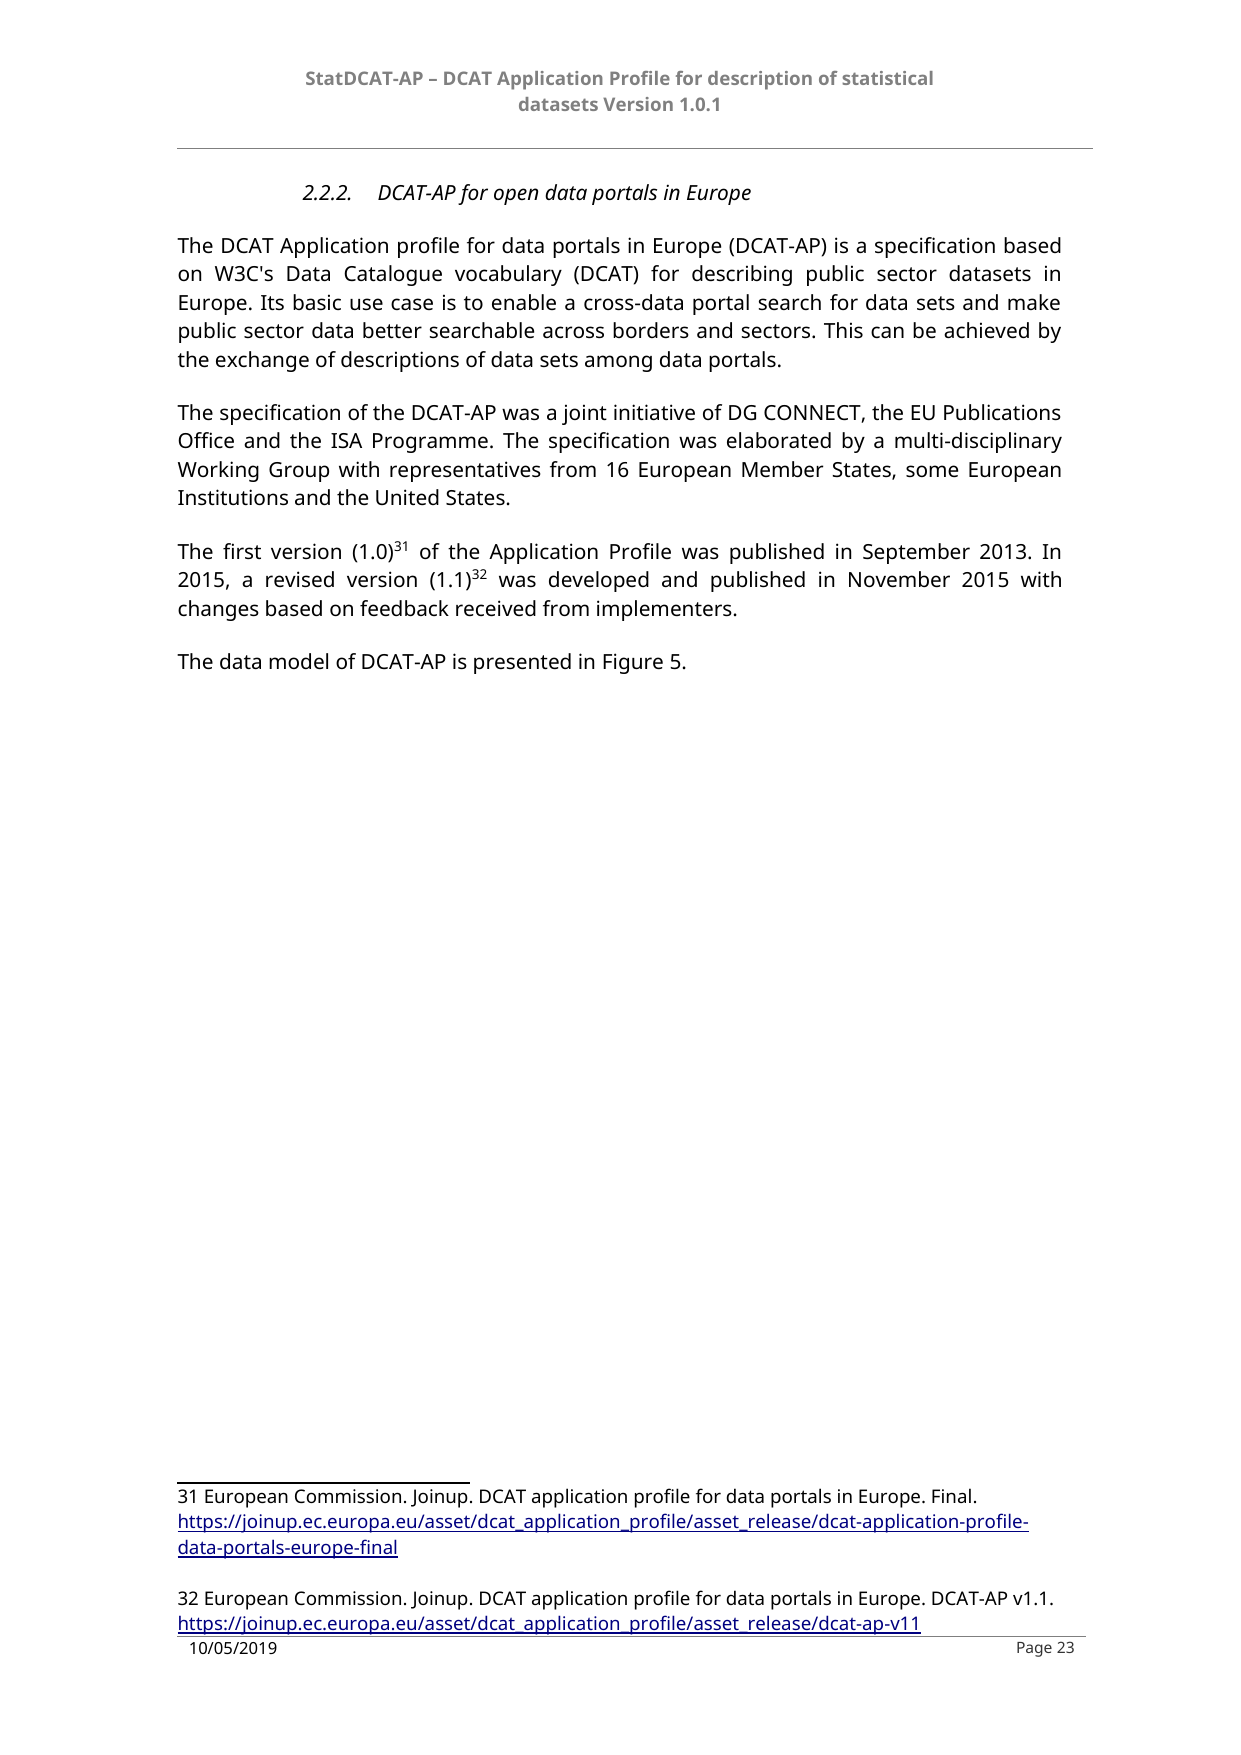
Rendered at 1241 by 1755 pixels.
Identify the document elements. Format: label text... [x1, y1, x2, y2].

text European Commission. Joinup. DCAT application profile for data portals in Europe. Final. https://joinup.ec.europa.eu/asset/dcat_application_profile/asset_release/dcat-application-profile-data-portals-europe-final [177, 1483, 1063, 1560]
subtitle DCAT-AP for open data portals in Europe [302, 178, 1063, 206]
text The first version (1.0) of the Application Profile was published in September 2013. In 2015, a revised version (1.1) was developed and published in November 2015 with changes based on feedback received from implementers. [177, 537, 1063, 622]
text The DCAT Application profile for data portals in Europe (DCAT-AP) is a specification based on W3C's Data Catalogue vocabulary (DCAT) for describing public sector datasets in Europe. Its basic use case is to enable a cross-data portal search for data sets and make public sector data better searchable across borders and sectors. This can be achieved by the exchange of descriptions of data sets among data portals. [177, 231, 1063, 373]
text The data model of DCAT-AP is presented in Figure 5. [177, 647, 1063, 676]
text European Commission. Joinup. DCAT application profile for data portals in Europe. DCAT-AP v1.1. https://joinup.ec.europa.eu/asset/dcat_application_profile/asset_release/dcat-ap-v11 [177, 1585, 1063, 1636]
text The specification of the DCAT-AP was a joint initiative of DG CONNECT, the EU Publications Office and the ISA Programme. The specification was elaborated by a multi-disciplinary Working Group with representatives from 16 European Member States, some European Institutions and the United States. [177, 398, 1063, 512]
